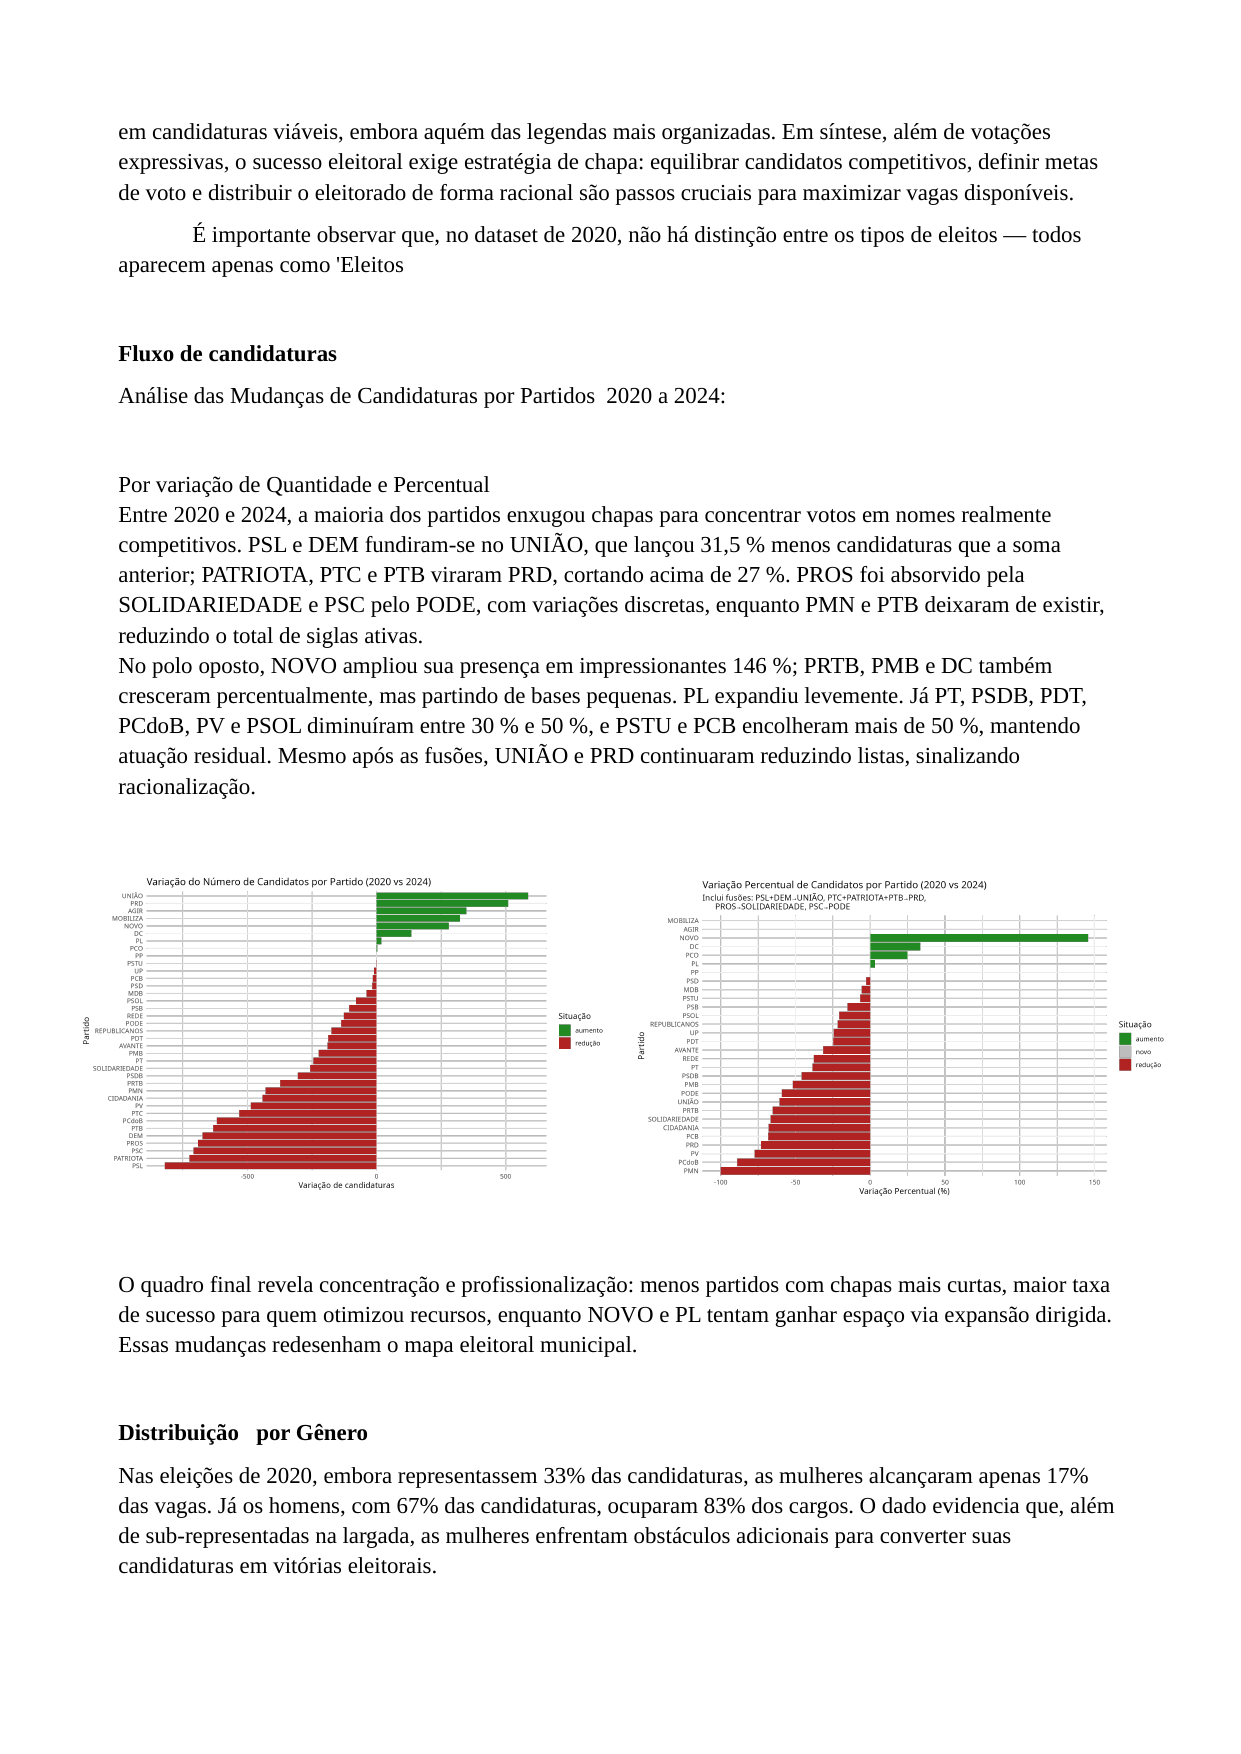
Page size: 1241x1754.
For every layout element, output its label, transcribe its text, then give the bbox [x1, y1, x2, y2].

text Análise das Mudanças de Candidaturas por Partidos 2020 a 2024: [118, 382, 1122, 409]
text Por variação de Quantidade e Percentual Entre 2020 e 2024, a maioria dos partidos enxugou chapas para concentrar votos em nomes realmente competitivos. PSL e DEM fundiram-se no UNIÃO, que lançou 31,5 % menos candidaturas que a soma anterior; PATRIOTA, PTC e PTB viraram PRD, cortando acima de 27 %. PROS foi absorvido pela SOLIDARIEDADE e PSC pelo PODE, com variações discretas, enquanto PMN e PTB deixaram de existir, reduzindo o total de siglas ativas. No polo oposto, NOVO ampliou sua presença em impressionantes 146 %; PRTB, PMB e DC também cresceram percentualmente, mas partindo de bases pequenas. PL expandiu levemente. Já PT, PSDB, PDT, PCdoB, PV e PSOL diminuíram entre 30 % e 50 %, e PSTU e PCB encolheram mais de 50 %, mantendo atuação residual. Mesmo após as fusões, UNIÃO e PRD continuaram reduzindo listas, sinalizando racionalização. [118, 471, 1122, 799]
picture [79, 875, 611, 1194]
text É importante observar que, no dataset de 2020, não há distinção entre os tipos de eleitos — todos aparecem apenas como 'Eleitos [118, 221, 1122, 278]
text O quadro final revela concentração e profissionalização: menos partidos com chapas mais curtas, maior taxa de sucesso para quem otimizou recursos, enquanto NOVO e PL tentam ganhar espaço via expansão dirigida. Essas mudanças redesenham o mapa eleitoral municipal. [118, 1271, 1122, 1357]
text em candidaturas viáveis, embora aquém das legendas mais organizadas. Em síntese, além de votações expressivas, o sucesso eleitoral exige estratégia de chapa: equilibrar candidatos competitivos, definir metas de voto e distribuir o eleitorado de forma racional são passos cruciais para maximizar vagas disponíveis. [118, 118, 1122, 205]
picture [634, 877, 1172, 1200]
text Distribuição por Gênero [118, 1419, 1122, 1446]
text Fluxo de candidaturas [118, 340, 1122, 366]
text Nas eleições de 2020, embora representassem 33% das candidaturas, as mulheres alcançaram apenas 17% das vagas. Já os homens, com 67% das candidaturas, ocuparam 83% dos cargos. O dado evidencia que, além de sub-representadas na largada, as mulheres enfrentam obstáculos adicionais para converter suas candidaturas em vitórias eleitorais. [118, 1462, 1122, 1579]
